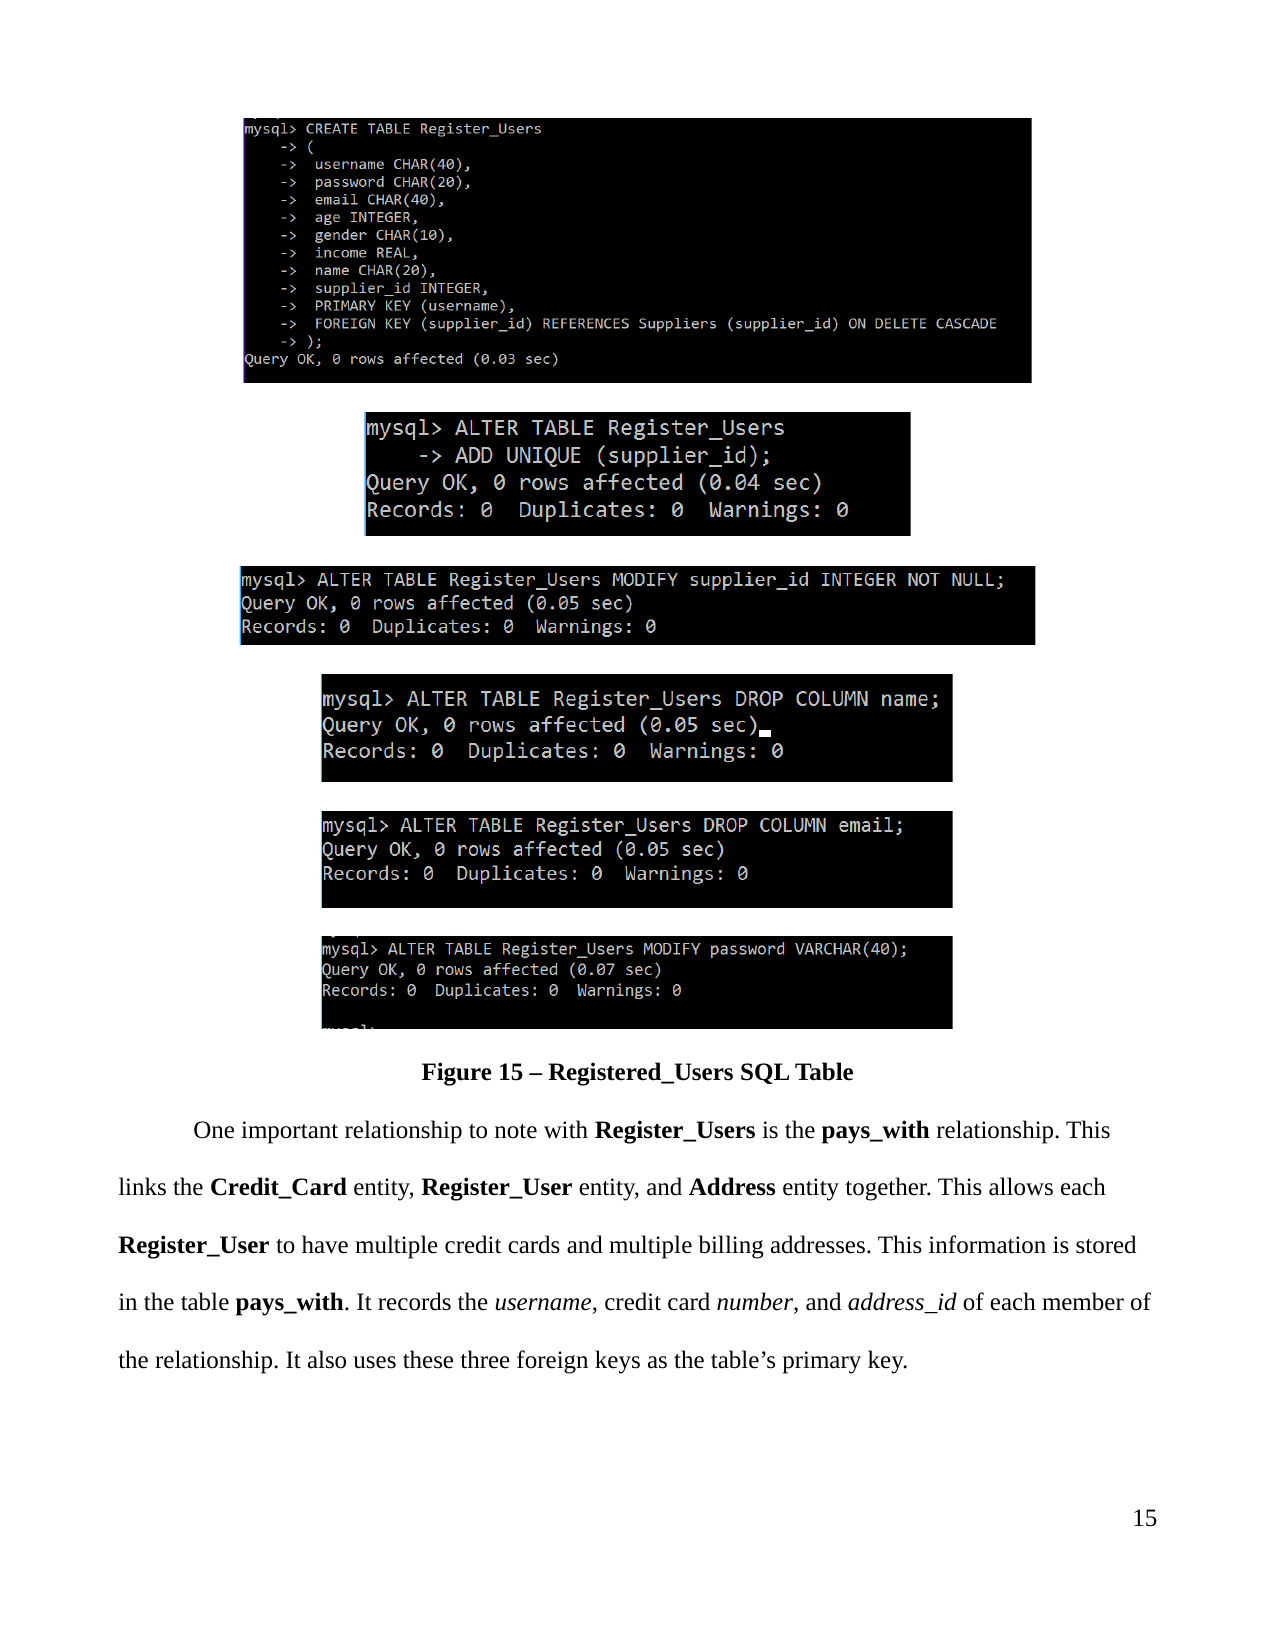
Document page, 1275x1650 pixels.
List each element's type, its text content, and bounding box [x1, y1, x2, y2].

picture [320, 674, 953, 782]
picture [320, 811, 953, 908]
text One important relationship to note with Register_Users is the pays_with relationship. This links the Credit_Card entity, Register_User entity, and Address entity together. This allows each Register_User to have multiple credit cards and multiple billing addresses. This information is stored in the table pays_with. It records the username, credit card number, and address_id of each member of the relationship. It also uses these three foreign keys as the table’s primary key. [118, 1115, 1157, 1373]
picture [364, 412, 911, 536]
picture [239, 566, 1036, 645]
text Figure 15 – Registered_Users SQL Table [118, 1057, 1157, 1086]
picture [243, 118, 1032, 383]
picture [320, 936, 953, 1029]
